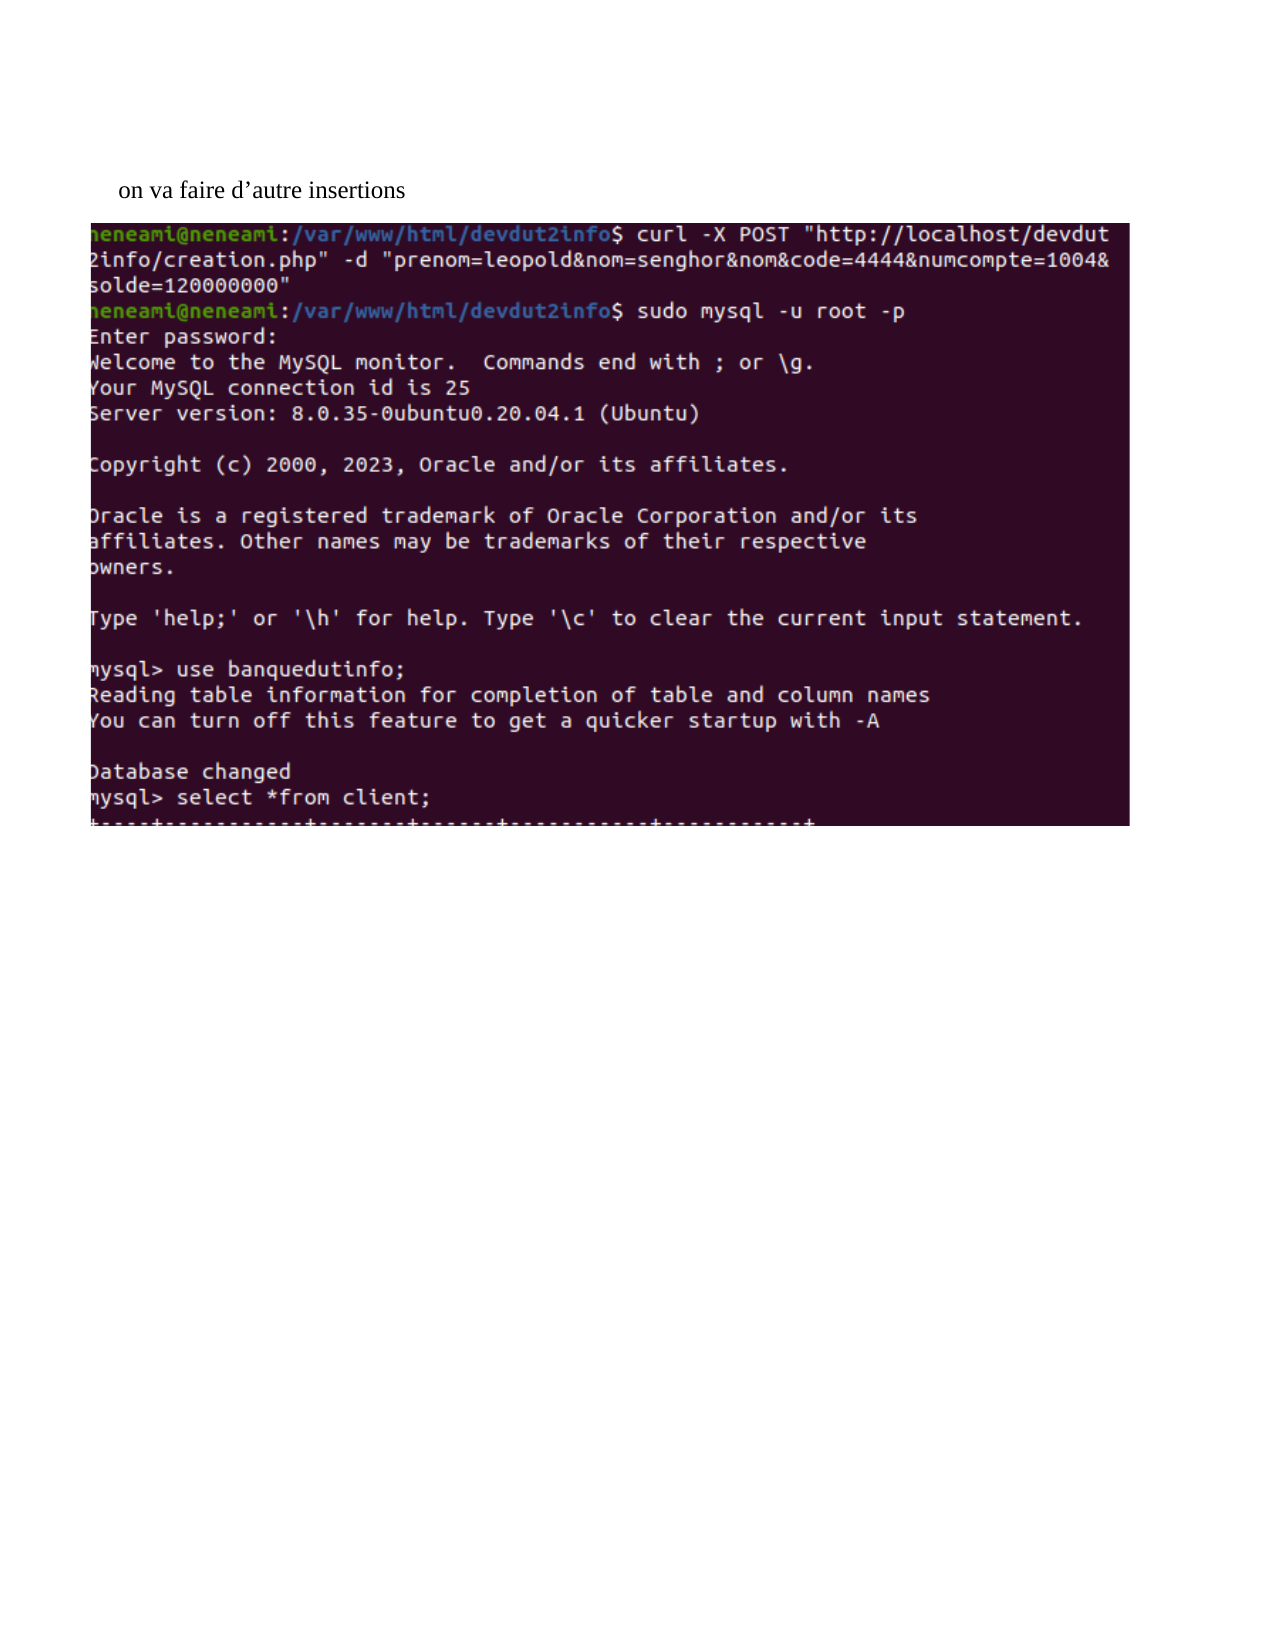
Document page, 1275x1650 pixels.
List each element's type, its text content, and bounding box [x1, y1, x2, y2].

text on va faire d’autre insertions [118, 176, 1157, 204]
picture [90, 223, 1130, 826]
